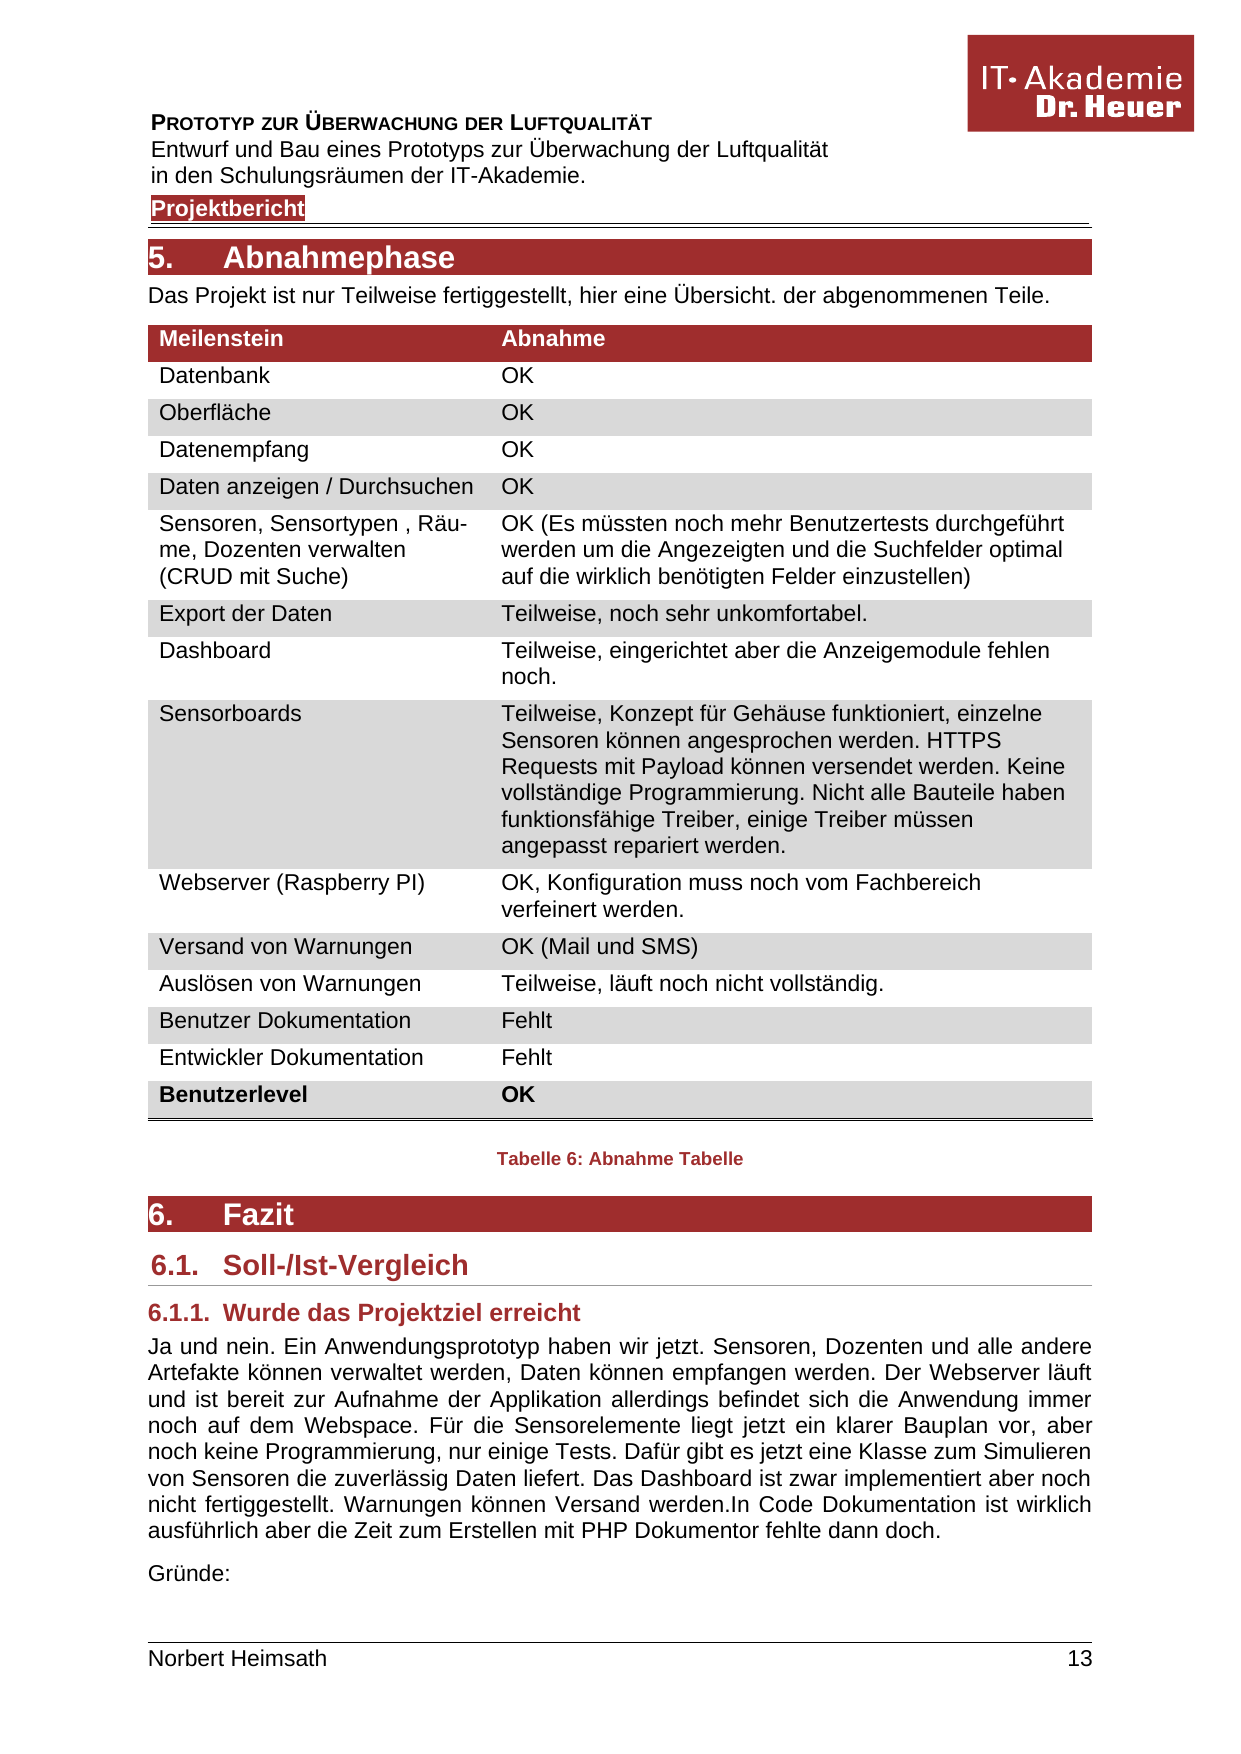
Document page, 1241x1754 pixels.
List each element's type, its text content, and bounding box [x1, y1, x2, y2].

table_cell Auslösen von Warnungen [148, 970, 490, 1007]
table_cell Fehlt [490, 1044, 1092, 1081]
table_cell Teilweise, eingerichtet aber die Anzeigemodule fehlen noch. [490, 637, 1092, 700]
text Ja und nein. Ein Anwendungsprototyp haben wir jetzt. Sensoren, Dozenten und alle andere Artefakte können verwaltet werden, Daten können empfangen werden. Der Webserver läuft und ist bereit zur Aufnahme der Applikation allerdings befindet sich die Anwendung immer noch auf dem Webspace. Für die Sensorelemente liegt jetzt ein klarer Bauplan vor, aber noch keine Programmierung, nur einige Tests. Dafür gibt es jetzt eine Klasse zum Simulieren von Sensoren die zuverlässig Daten liefert. Das Dashboard ist zwar implementiert aber noch nicht fertiggestellt. Warnungen können Versand werden.In Code Dokumentation ist wirklich ausführlich aber die Zeit zum Erstellen mit PHP Dokumentor fehlte dann doch. [148, 1333, 1092, 1544]
table_cell Dashboard [148, 637, 490, 700]
subtitle Wurde das Projektziel erreicht [148, 1298, 1092, 1326]
table_cell Entwickler Dokumentation [148, 1044, 490, 1081]
subtitle Abnahmephase [148, 239, 1092, 275]
table_cell OK [490, 362, 1092, 399]
table_header Abnahme [490, 325, 1092, 362]
table_cell Benutzer Dokumentation [148, 1007, 490, 1044]
table_cell [490, 1121, 1092, 1147]
table_cell Teilweise, läuft noch nicht vollständig. [490, 970, 1092, 1007]
table_cell OK (Es müssten noch mehr Benutzertests durchgeführt werden um die Angezeigten und die Suchfelder optimal auf die wirklich benötigten Felder einzustellen) [490, 510, 1092, 600]
table_cell OK [490, 399, 1092, 436]
subtitle Soll-/Ist-Vergleich [148, 1245, 1092, 1285]
table_cell [148, 1121, 490, 1147]
table_cell Daten anzeigen / Durchsuchen [148, 473, 490, 510]
text Gründe: [148, 1560, 1092, 1587]
table_cell Sensoren, Sensortypen , Räu- me, Dozenten verwalten (CRUD mit Suche) [148, 510, 490, 600]
table_cell Export der Daten [148, 600, 490, 637]
table_cell Fehlt [490, 1007, 1092, 1044]
table_cell OK, Konfiguration muss noch vom Fachbereich verfeinert werden. [490, 869, 1092, 933]
table_cell Versand von Warnungen [148, 933, 490, 970]
table_cell Sensorboards [148, 700, 490, 869]
table_cell Datenempfang [148, 436, 490, 473]
table_cell Teilweise, Konzept für Gehäuse funktioniert, einzelne Sensoren können angesprochen werden. HTTPS Requests mit Payload können versendet werden. Keine vollständige Programmierung. Nicht alle Bauteile haben funktionsfähige Treiber, einige Treiber müssen angepasst repariert werden. [490, 700, 1092, 869]
text Tabelle 6: Abnahme Tabelle [148, 1147, 1092, 1169]
subtitle Fazit [148, 1196, 1092, 1232]
table_cell OK [490, 436, 1092, 473]
table_cell OK (Mail und SMS) [490, 933, 1092, 970]
text Das Projekt ist nur Teilweise fertiggestellt, hier eine Übersicht. der abgenommenen Teile. [148, 282, 1092, 308]
table_cell Webserver (Raspberry PI) [148, 869, 490, 933]
table_cell Datenbank [148, 362, 490, 399]
table_cell OK [490, 1081, 1092, 1118]
table_cell Teilweise, noch sehr unkomfortabel. [490, 600, 1092, 637]
table_header Meilenstein [148, 325, 490, 362]
table_cell Benutzerlevel [148, 1081, 490, 1118]
table_cell OK [490, 473, 1092, 510]
table_cell Oberfläche [148, 399, 490, 436]
